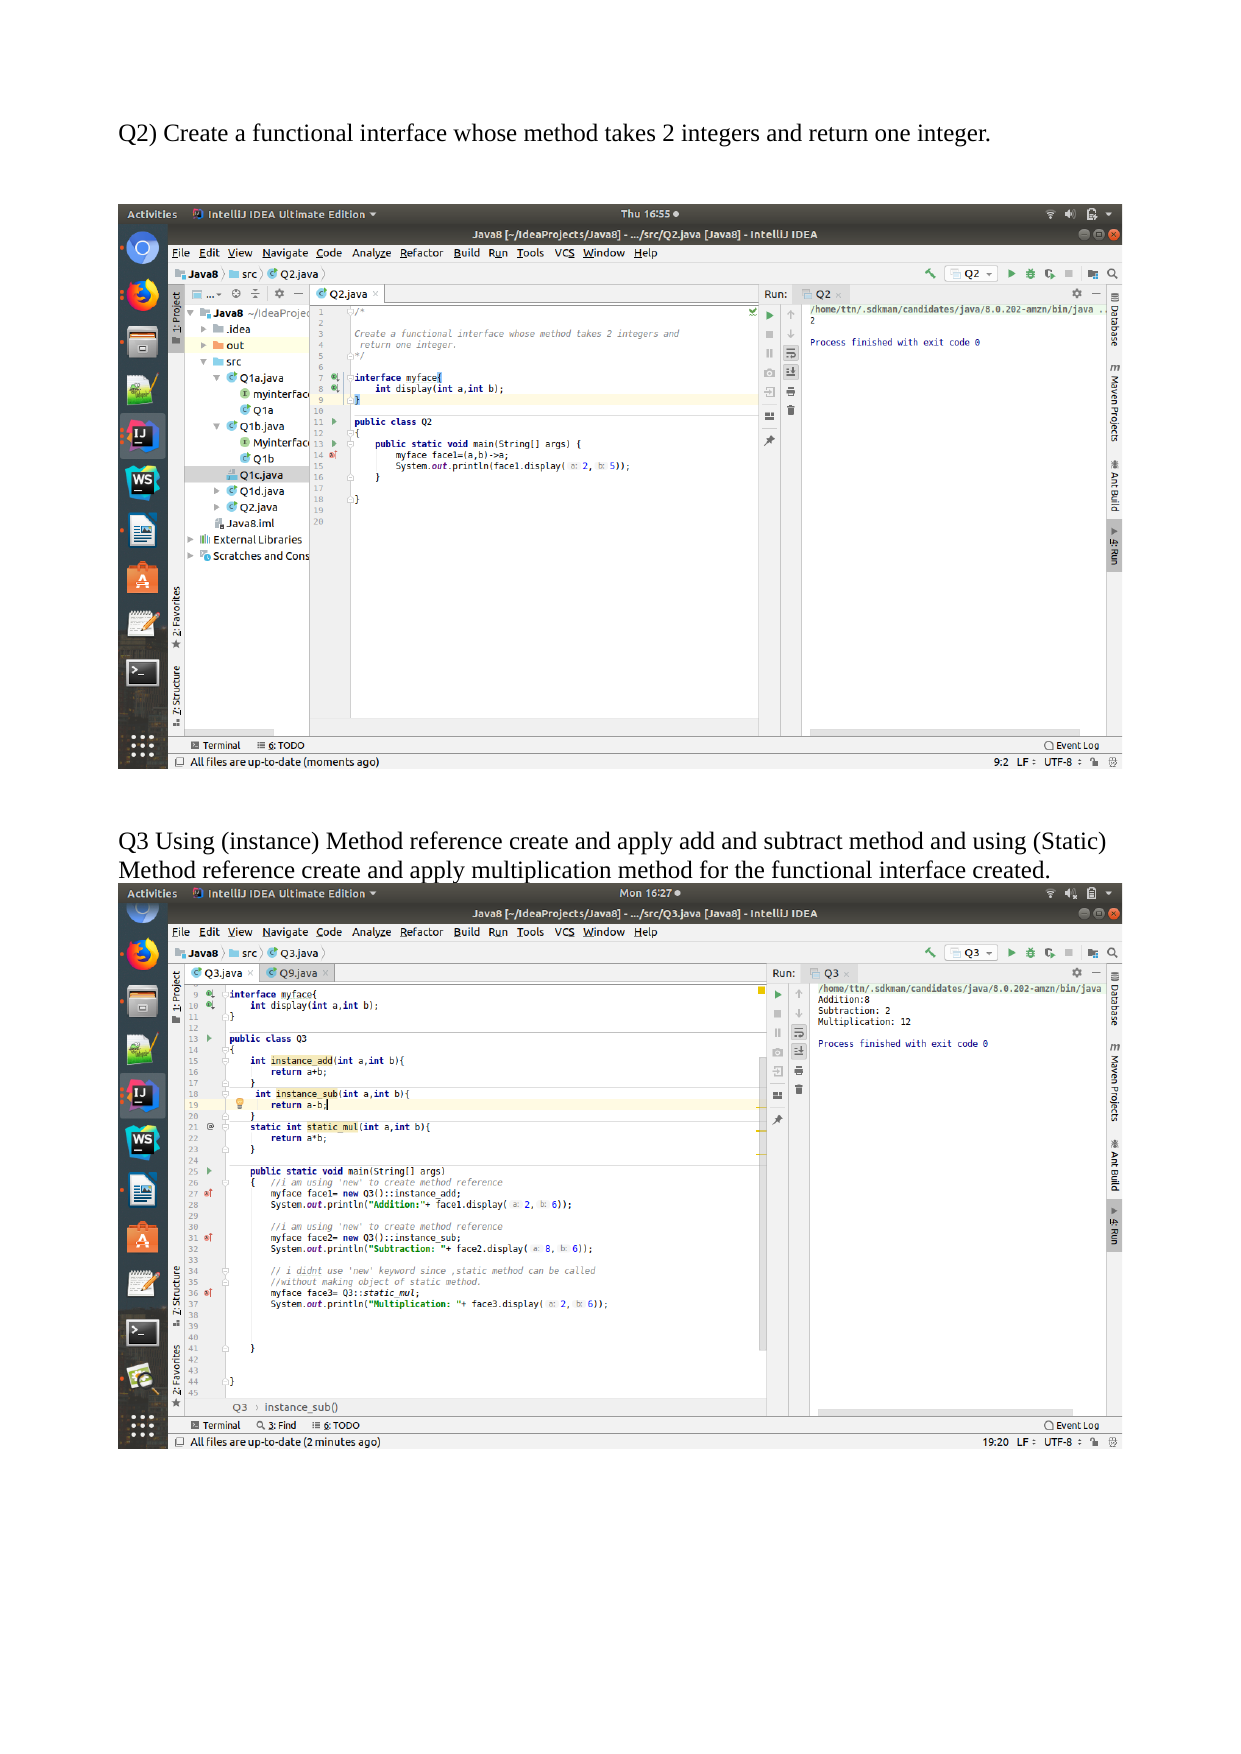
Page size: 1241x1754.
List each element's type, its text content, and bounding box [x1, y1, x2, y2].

picture [118, 204, 1123, 769]
text Q3 Using (instance) Method reference create and apply add and subtract method and using (Static) Method reference create and apply multiplication method for the functional interface created. [118, 826, 1122, 883]
picture [118, 883, 1123, 1449]
text Q2) Create a functional interface whose method takes 2 integers and return one integer. [118, 118, 1122, 147]
